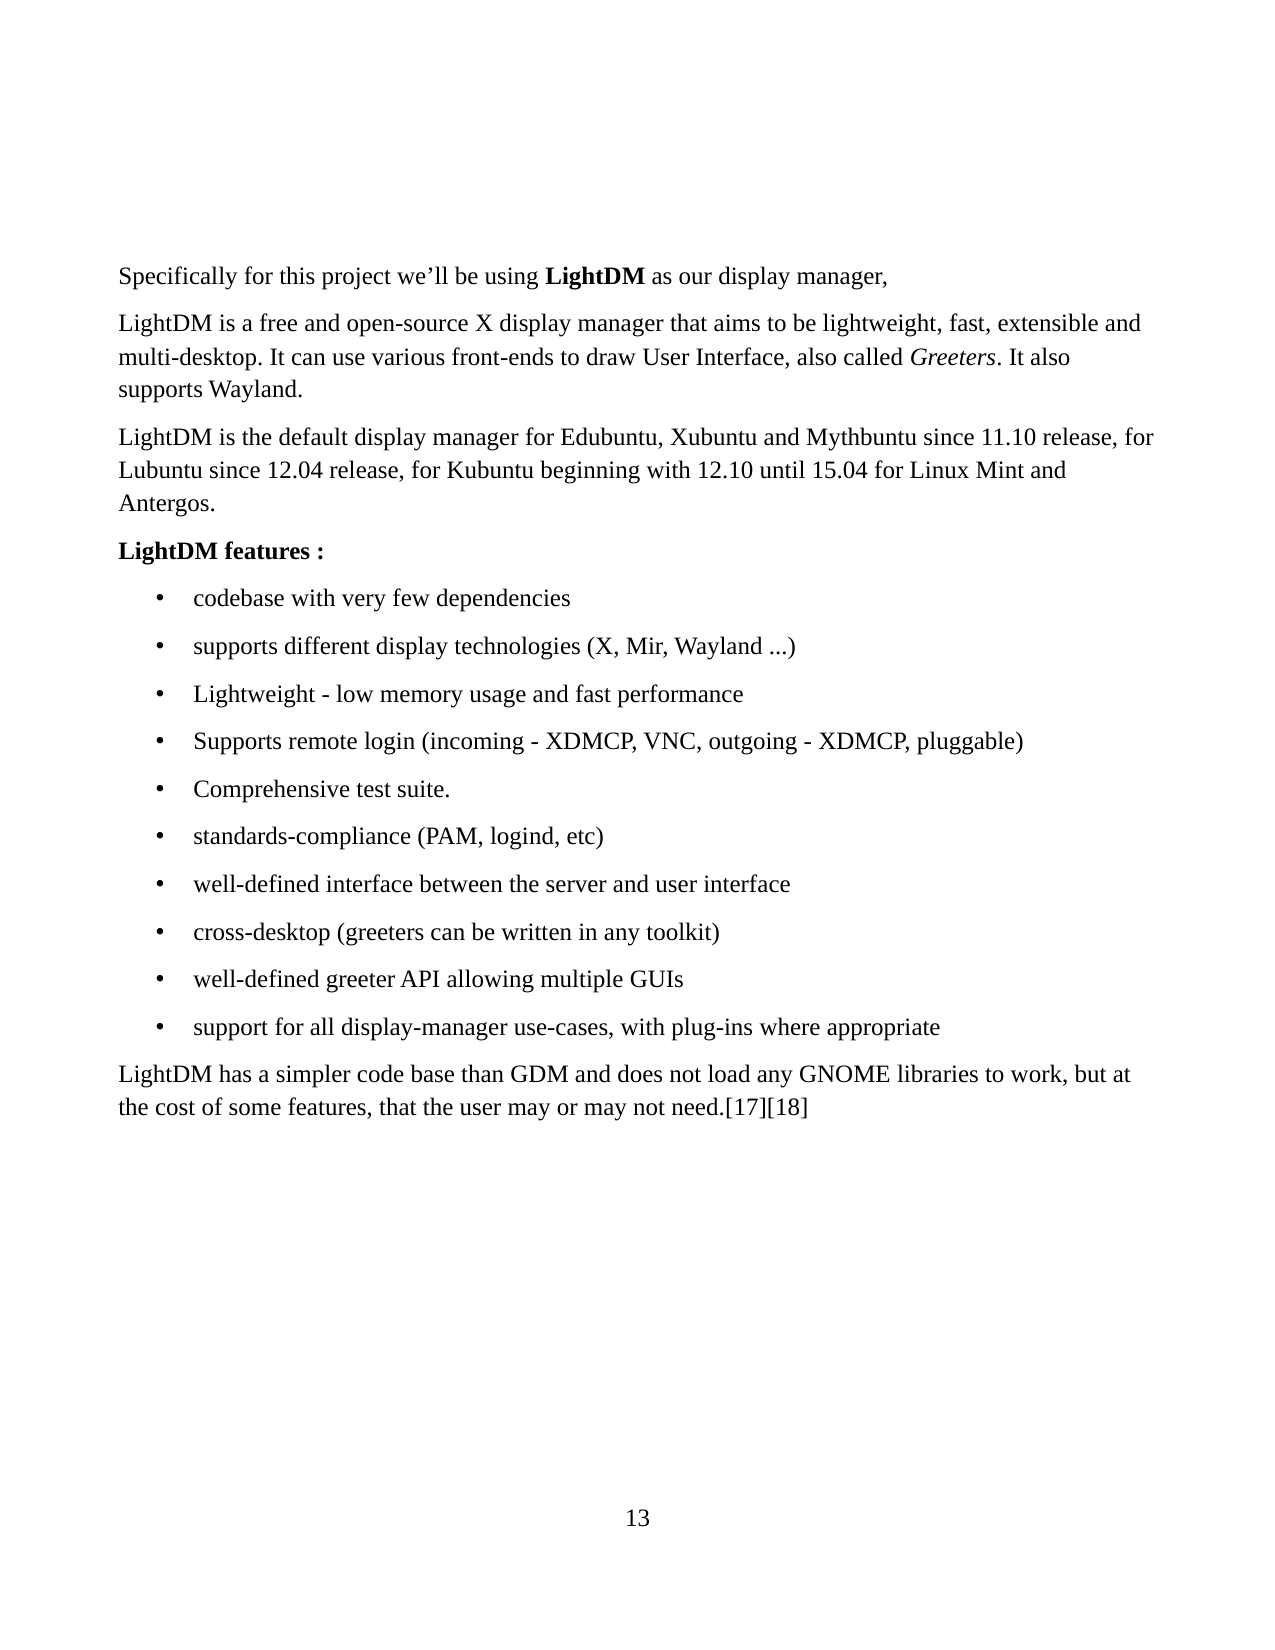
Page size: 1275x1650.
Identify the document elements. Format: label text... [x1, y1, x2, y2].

list support for all display-manager use-cases, with plug-ins where appropriate [156, 1012, 1157, 1041]
text LightDM has a simpler code base than GDM and does not load any GNOME libraries to work, but at the cost of some features, that the user may or may not need.[17][18] [118, 1059, 1157, 1121]
list standards-compliance (PAM, logind, etc) [156, 821, 1157, 850]
list supports different display technologies (X, Mir, Wayland ...) [156, 631, 1157, 660]
list codebase with very few dependencies [156, 583, 1157, 612]
list well-defined greeter API allowing multiple GUIs [156, 964, 1157, 993]
list Supports remote login (incoming - XDMCP, VNC, outgoing - XDMCP, pluggable) [156, 726, 1157, 755]
text LightDM is the default display manager for Edubuntu, Xubuntu and Mythbuntu since 11.10 release, for Lubuntu since 12.04 release, for Kubuntu beginning with 12.10 until 15.04 for Linux Mint and Antergos. [118, 422, 1157, 517]
text Specifically for this project we’ll be using LightDM as our display manager, [118, 261, 1157, 290]
text LightDM features : [118, 536, 1157, 564]
list Comprehensive test suite. [156, 774, 1157, 803]
list well-defined interface between the server and user interface [156, 869, 1157, 898]
list Lightweight - low memory usage and fast performance [156, 679, 1157, 707]
list cross-desktop (greeters can be written in any toolkit) [156, 917, 1157, 945]
text LightDM is a free and open-source X display manager that aims to be lightweight, fast, extensible and multi-desktop. It can use various front-ends to draw User Interface, also called Greeters. It also supports Wayland. [118, 308, 1157, 403]
